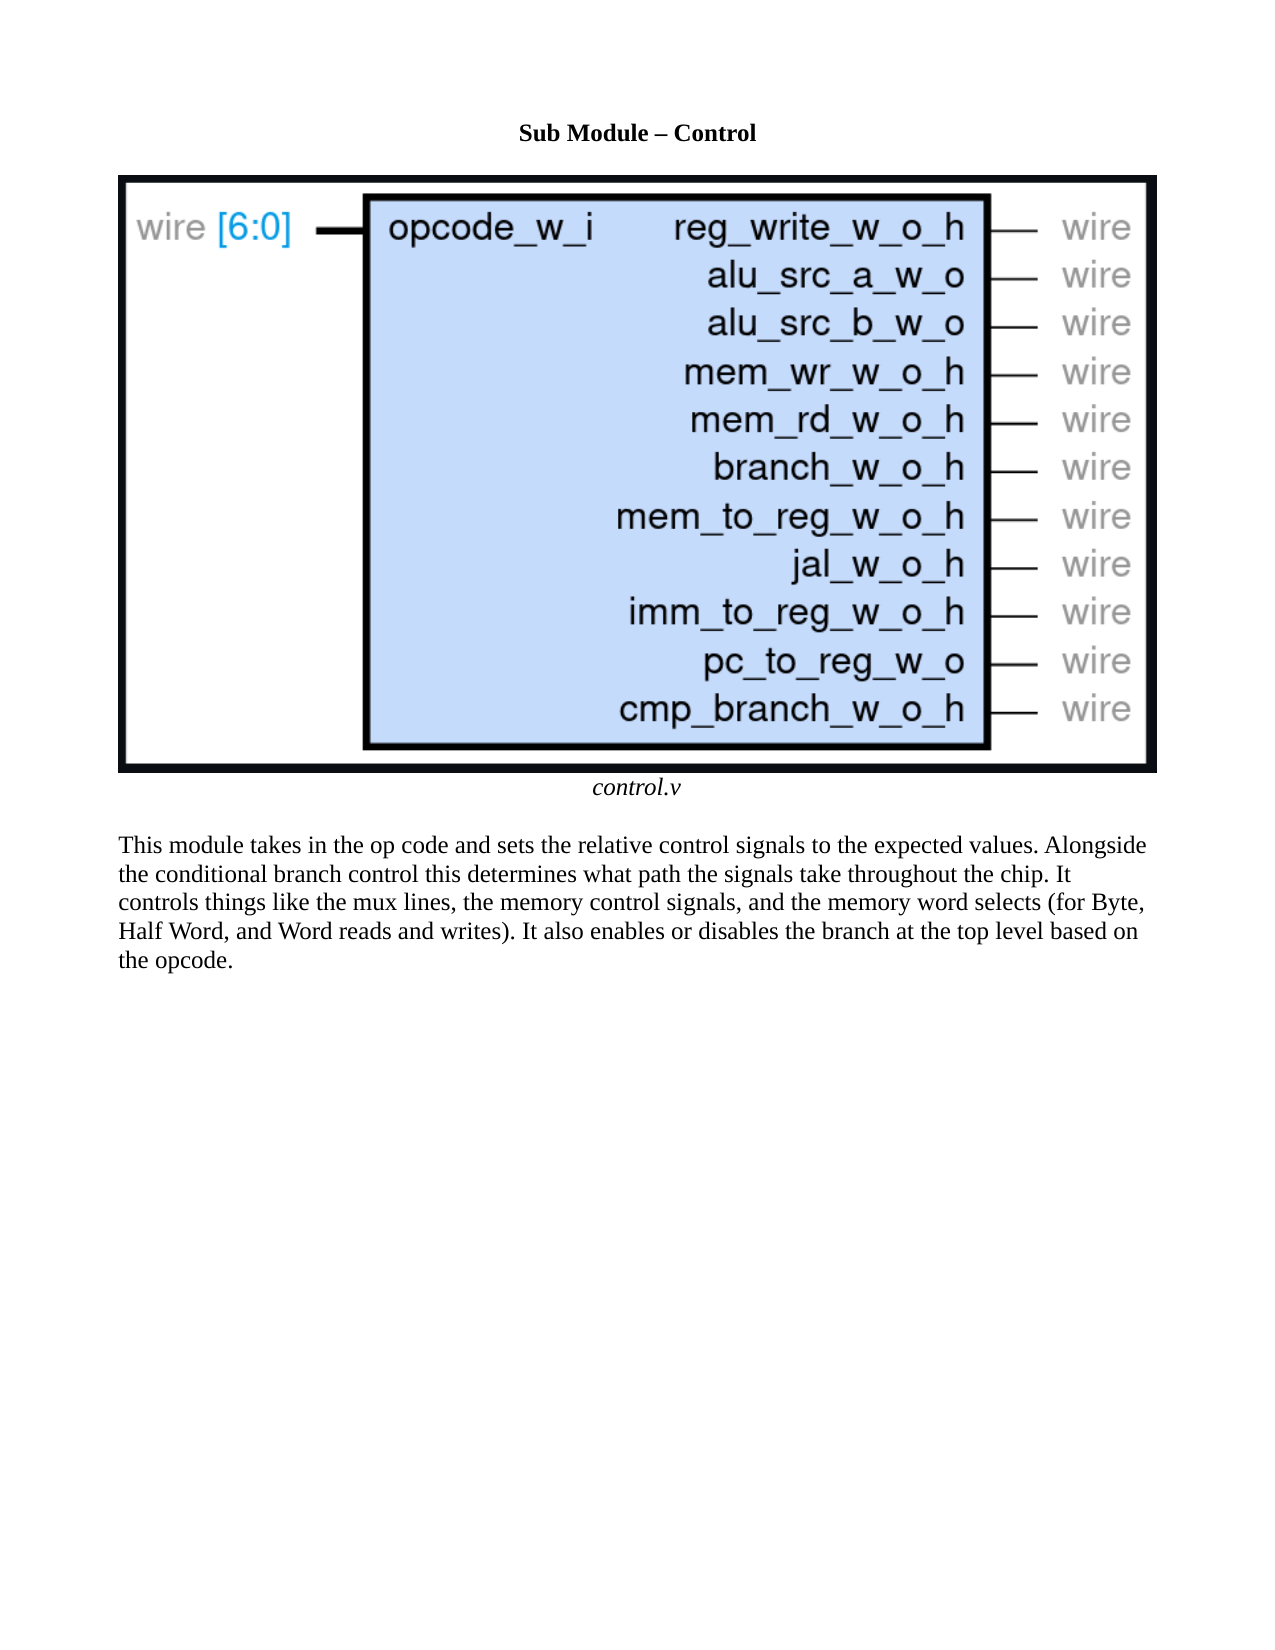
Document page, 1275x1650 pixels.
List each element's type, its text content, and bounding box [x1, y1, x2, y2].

text Sub Module – Control [118, 118, 1157, 147]
text control.v [118, 773, 1157, 801]
picture [118, 175, 1157, 773]
text This module takes in the op code and sets the relative control signals to the expected values. Alongside the conditional branch control this determines what path the signals take throughout the chip. It controls things like the mux lines, the memory control signals, and the memory word selects (for Byte, Half Word, and Word reads and writes). It also enables or disables the branch at the top level based on the opcode. [118, 830, 1157, 974]
